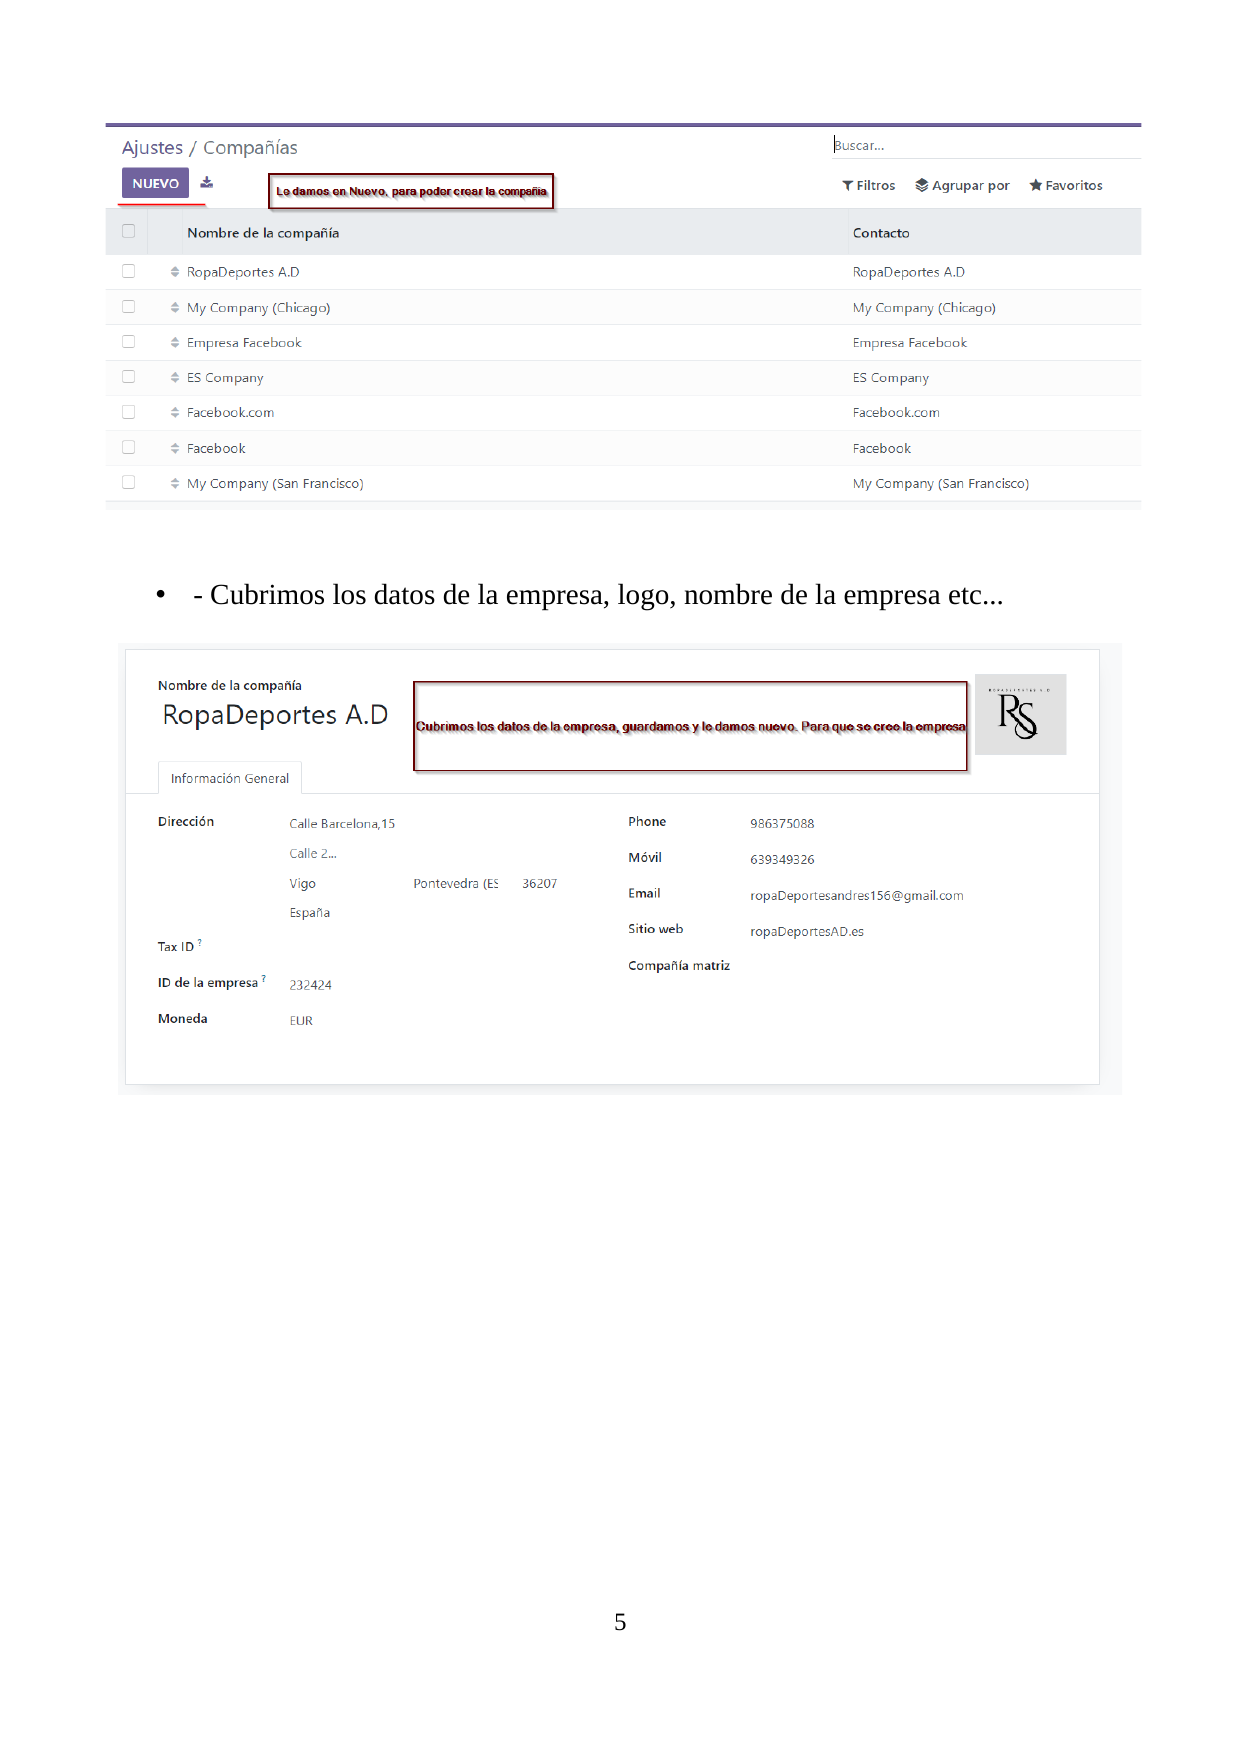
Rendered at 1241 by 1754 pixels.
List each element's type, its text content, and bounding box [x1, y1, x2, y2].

picture [118, 643, 1123, 1095]
picture [105, 123, 1142, 510]
list - Cubrimos los datos de la empresa, logo, nombre de la empresa etc... [156, 577, 1122, 610]
